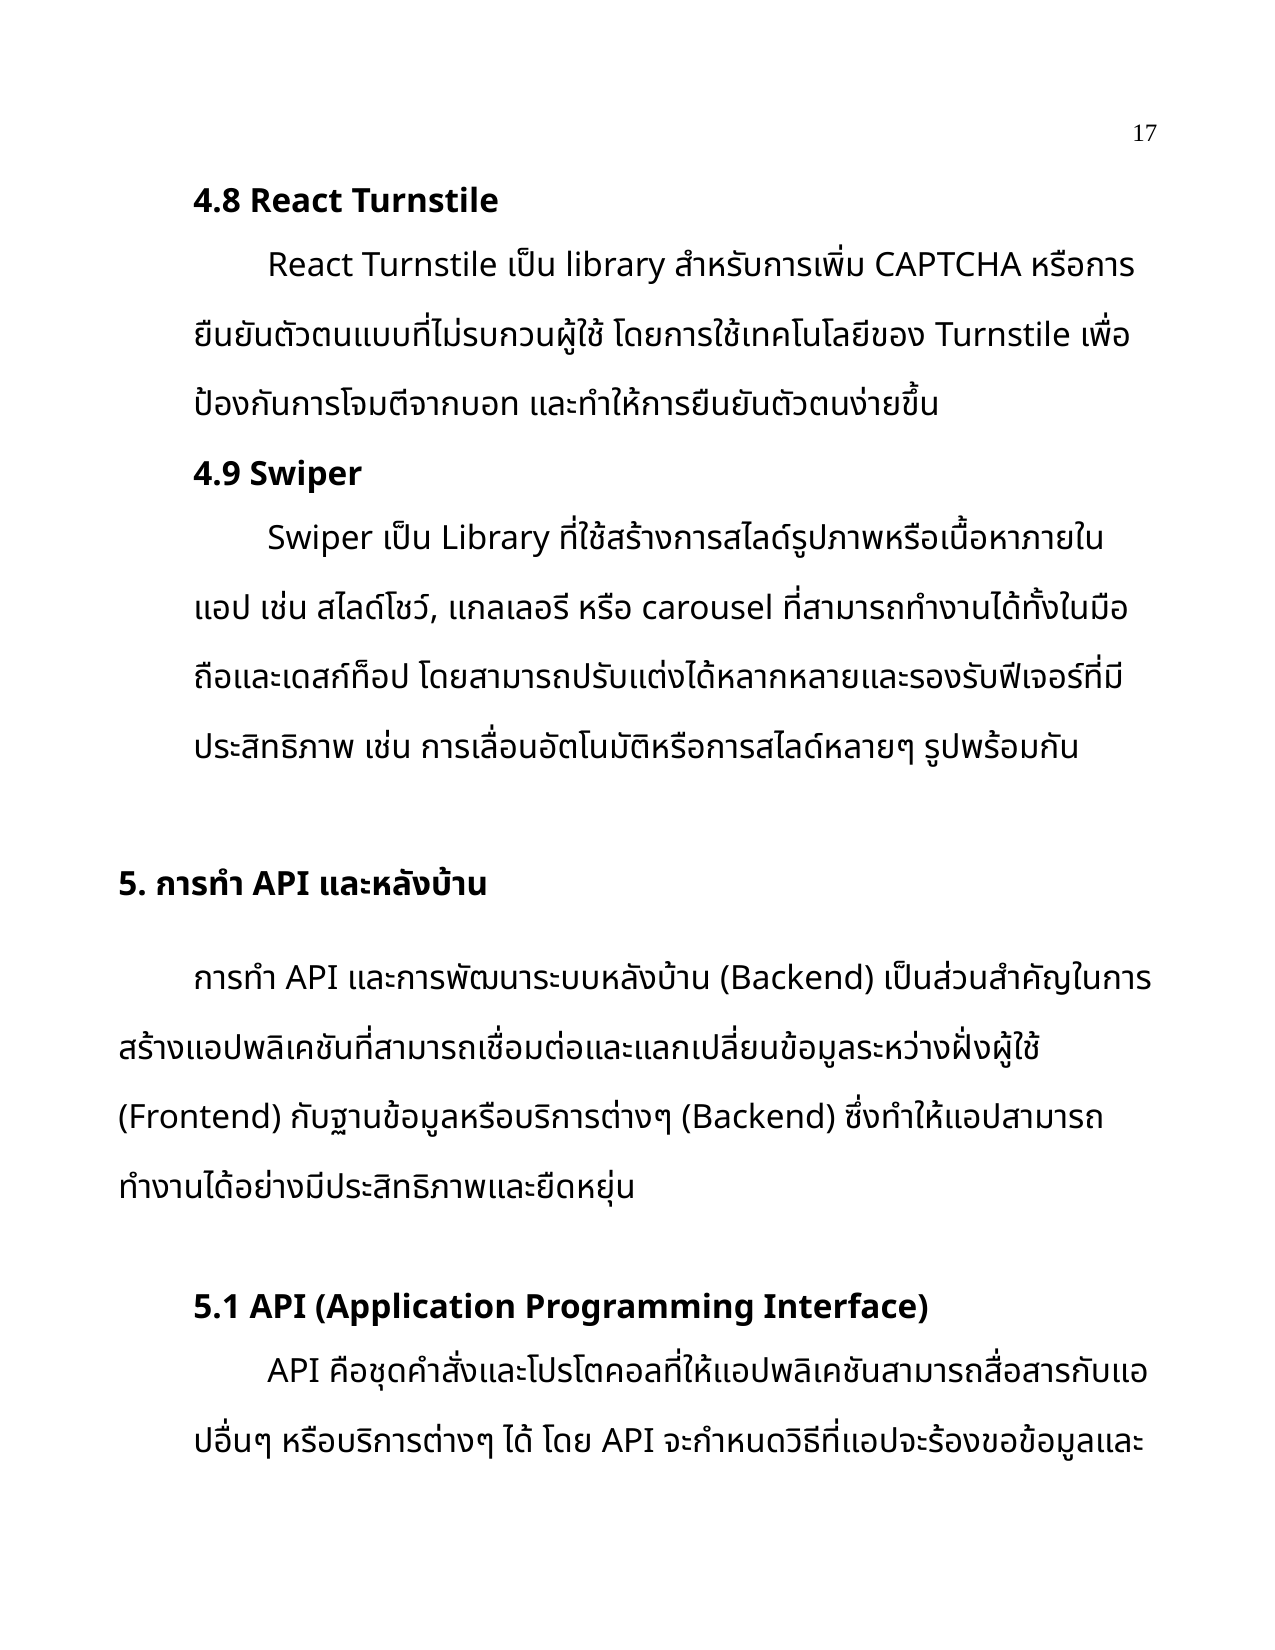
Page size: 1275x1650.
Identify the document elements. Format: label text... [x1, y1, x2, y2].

text 4.8 React Turnstile React Turnstile เป็น library สำหรับการเพิ่ม CAPTCHA หรือการยืนยันตัวตนแบบที่ไม่รบกวนผู้ใช้ โดยการใช้เทคโนโลยีของ Turnstile เพื่อป้องกันการโจมตีจากบอท และทำให้การยืนยันตัวตนง่ายขึ้น [193, 176, 1157, 431]
text 5.1 API (Application Programming Interface) API คือชุดคำสั่งและโปรโตคอลที่ให้แอปพลิเคชันสามารถสื่อสารกับแอปอื่นๆ หรือบริการต่างๆ ได้ โดย API จะกำหนดวิธีที่แอปจะร้องขอข้อมูลและ [193, 1282, 1157, 1467]
text 4.9 Swiper Swiper เป็น Library ที่ใช้สร้างการสไลด์รูปภาพหรือเนื้อหาภายในแอป เช่น สไลด์โชว์, แกลเลอรี หรือ carousel ที่สามารถทำงานได้ทั้งในมือถือและเดสก์ท็อป โดยสามารถปรับแต่งได้หลากหลายและรองรับฟีเจอร์ที่มีประสิทธิภาพ เช่น การเลื่อนอัตโนมัติหรือการสไลด์หลายๆ รูปพร้อมกัน [193, 450, 1157, 773]
text 5. การทำ API และหลังบ้าน [118, 859, 1157, 910]
text การทำ API และการพัฒนาระบบหลังบ้าน (Backend) เป็นส่วนสำคัญในการสร้างแอปพลิเคชันที่สามารถเชื่อมต่อและแลกเปลี่ยนข้อมูลระหว่างฝั่งผู้ใช้ (Frontend) กับฐานข้อมูลหรือบริการต่างๆ (Backend) ซึ่งทำให้แอปสามารถทำงานได้อย่างมีประสิทธิภาพและยืดหยุ่น [118, 954, 1157, 1213]
